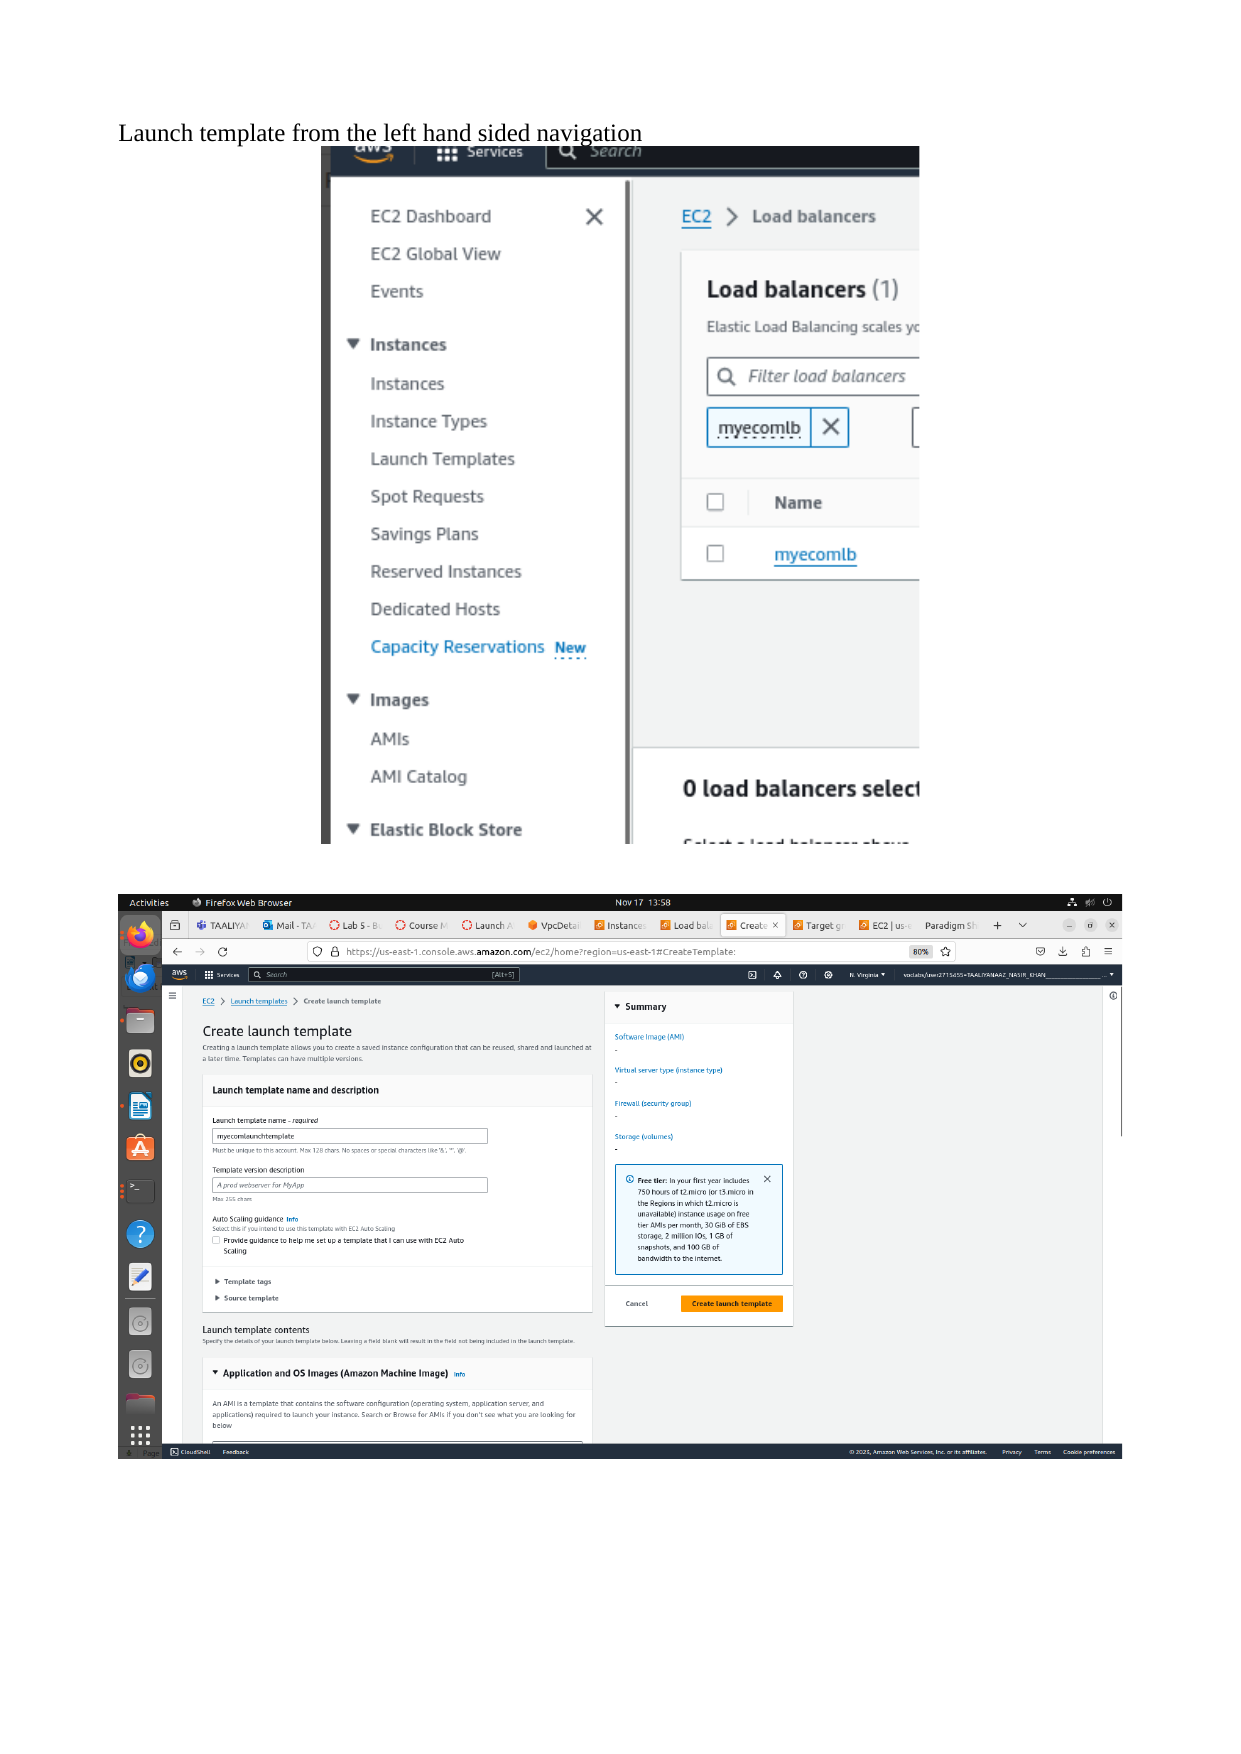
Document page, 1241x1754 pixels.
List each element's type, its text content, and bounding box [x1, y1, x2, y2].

text Launch template from the left hand sided navigation [118, 118, 1122, 147]
picture [118, 894, 1123, 1459]
picture [321, 146, 920, 844]
